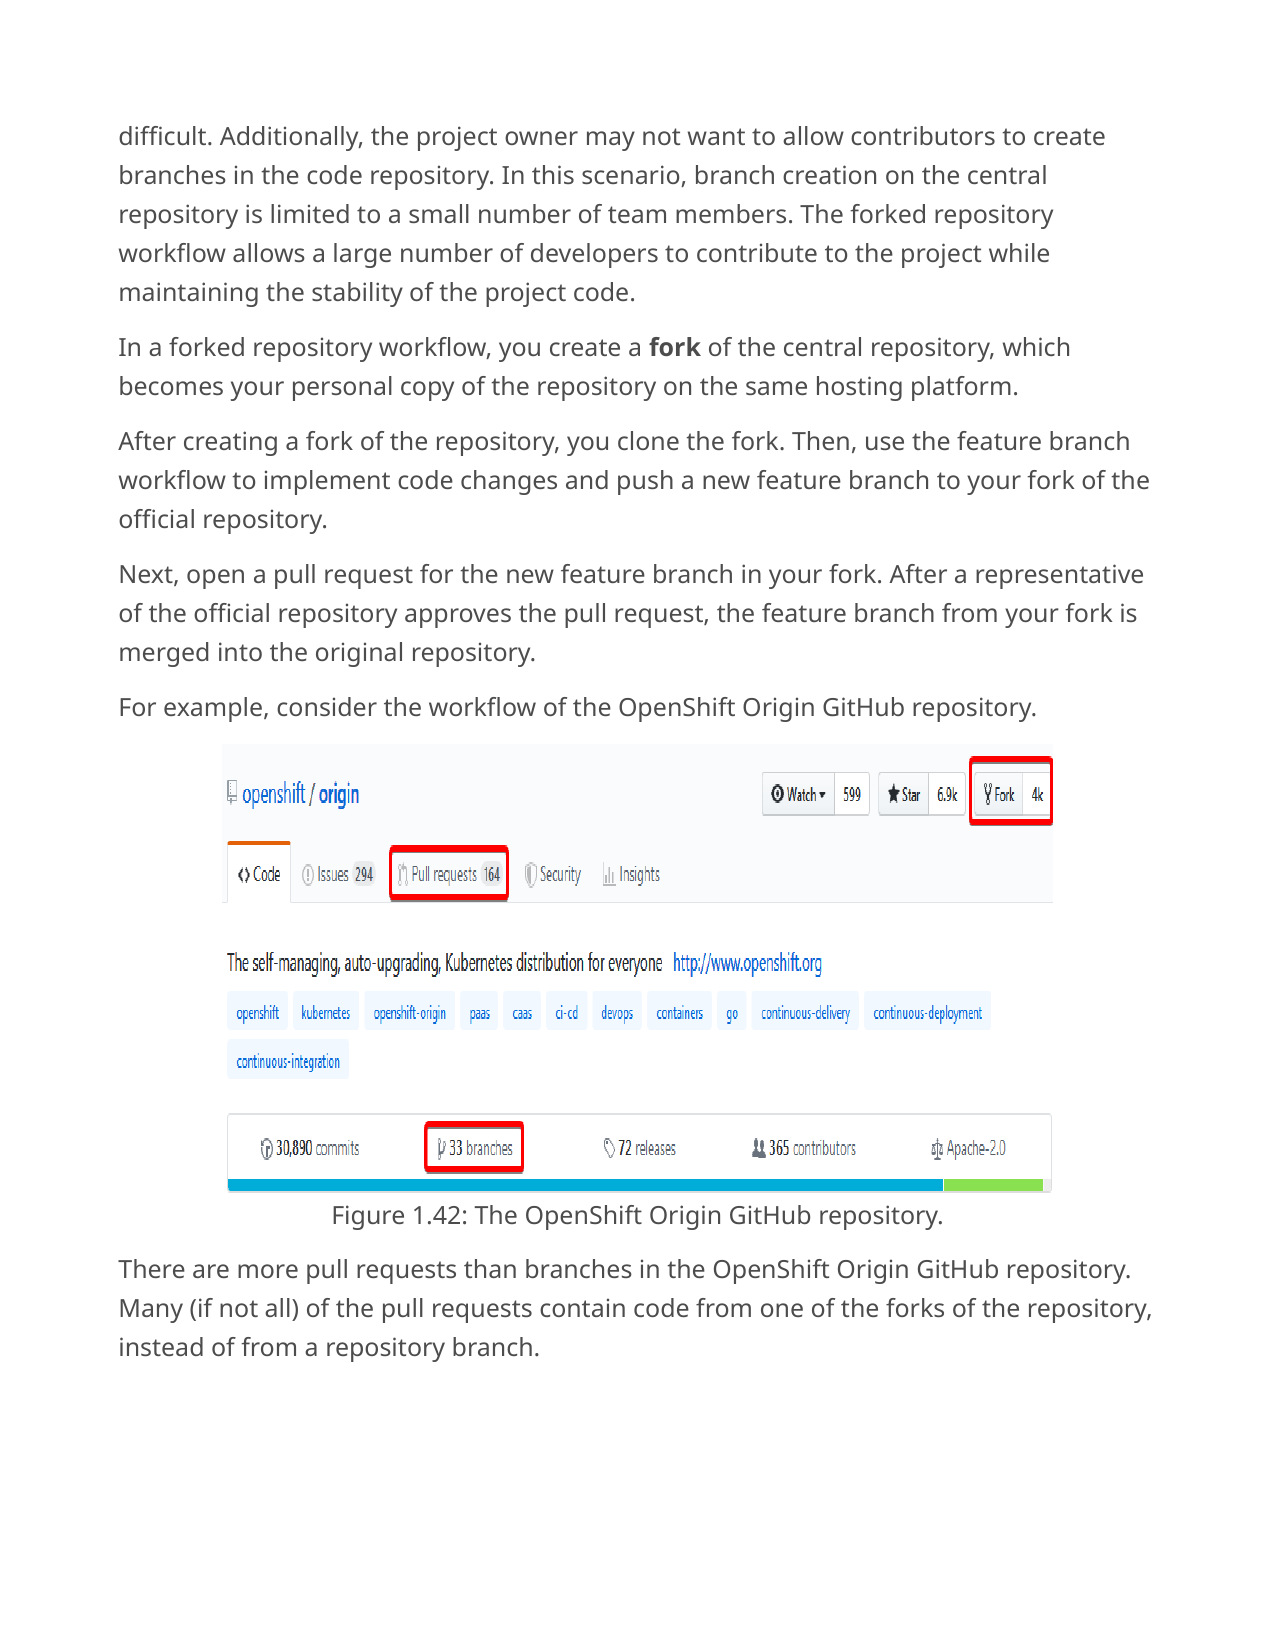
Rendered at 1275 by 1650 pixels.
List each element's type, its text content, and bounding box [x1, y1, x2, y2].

picture [222, 744, 1053, 1198]
text difficult. Additionally, the project owner may not want to allow contributors to create branches in the code repository. In this scenario, branch creation on the central repository is limited to a small number of team members. The forked repository workflow allows a large number of developers to contribute to the project while maintaining the stability of the project code. [118, 118, 1157, 309]
text For example, consider the workflow of the OpenShift Origin GitHub repository. [118, 690, 1157, 724]
text There are more pull requests than branches in the OpenShift Origin GitHub repository. Many (if not all) of the pull requests contain code from one of the forks of the repository, instead of from a repository branch. [118, 1251, 1157, 1364]
text Figure 1.42: The OpenShift Origin GitHub repository. [118, 1198, 1157, 1232]
text Next, open a pull request for the new feature branch in your fork. After a representative of the official repository approves the pull request, the feature branch from your fork is merged into the original repository. [118, 557, 1157, 669]
text In a forked repository workflow, you create a fork of the central repository, which becomes your personal copy of the repository on the same hosting platform. [118, 329, 1157, 403]
text After creating a fork of the repository, you clone the fork. Then, use the feature branch workflow to implement code changes and push a new feature branch to your fork of the official repository. [118, 423, 1157, 536]
